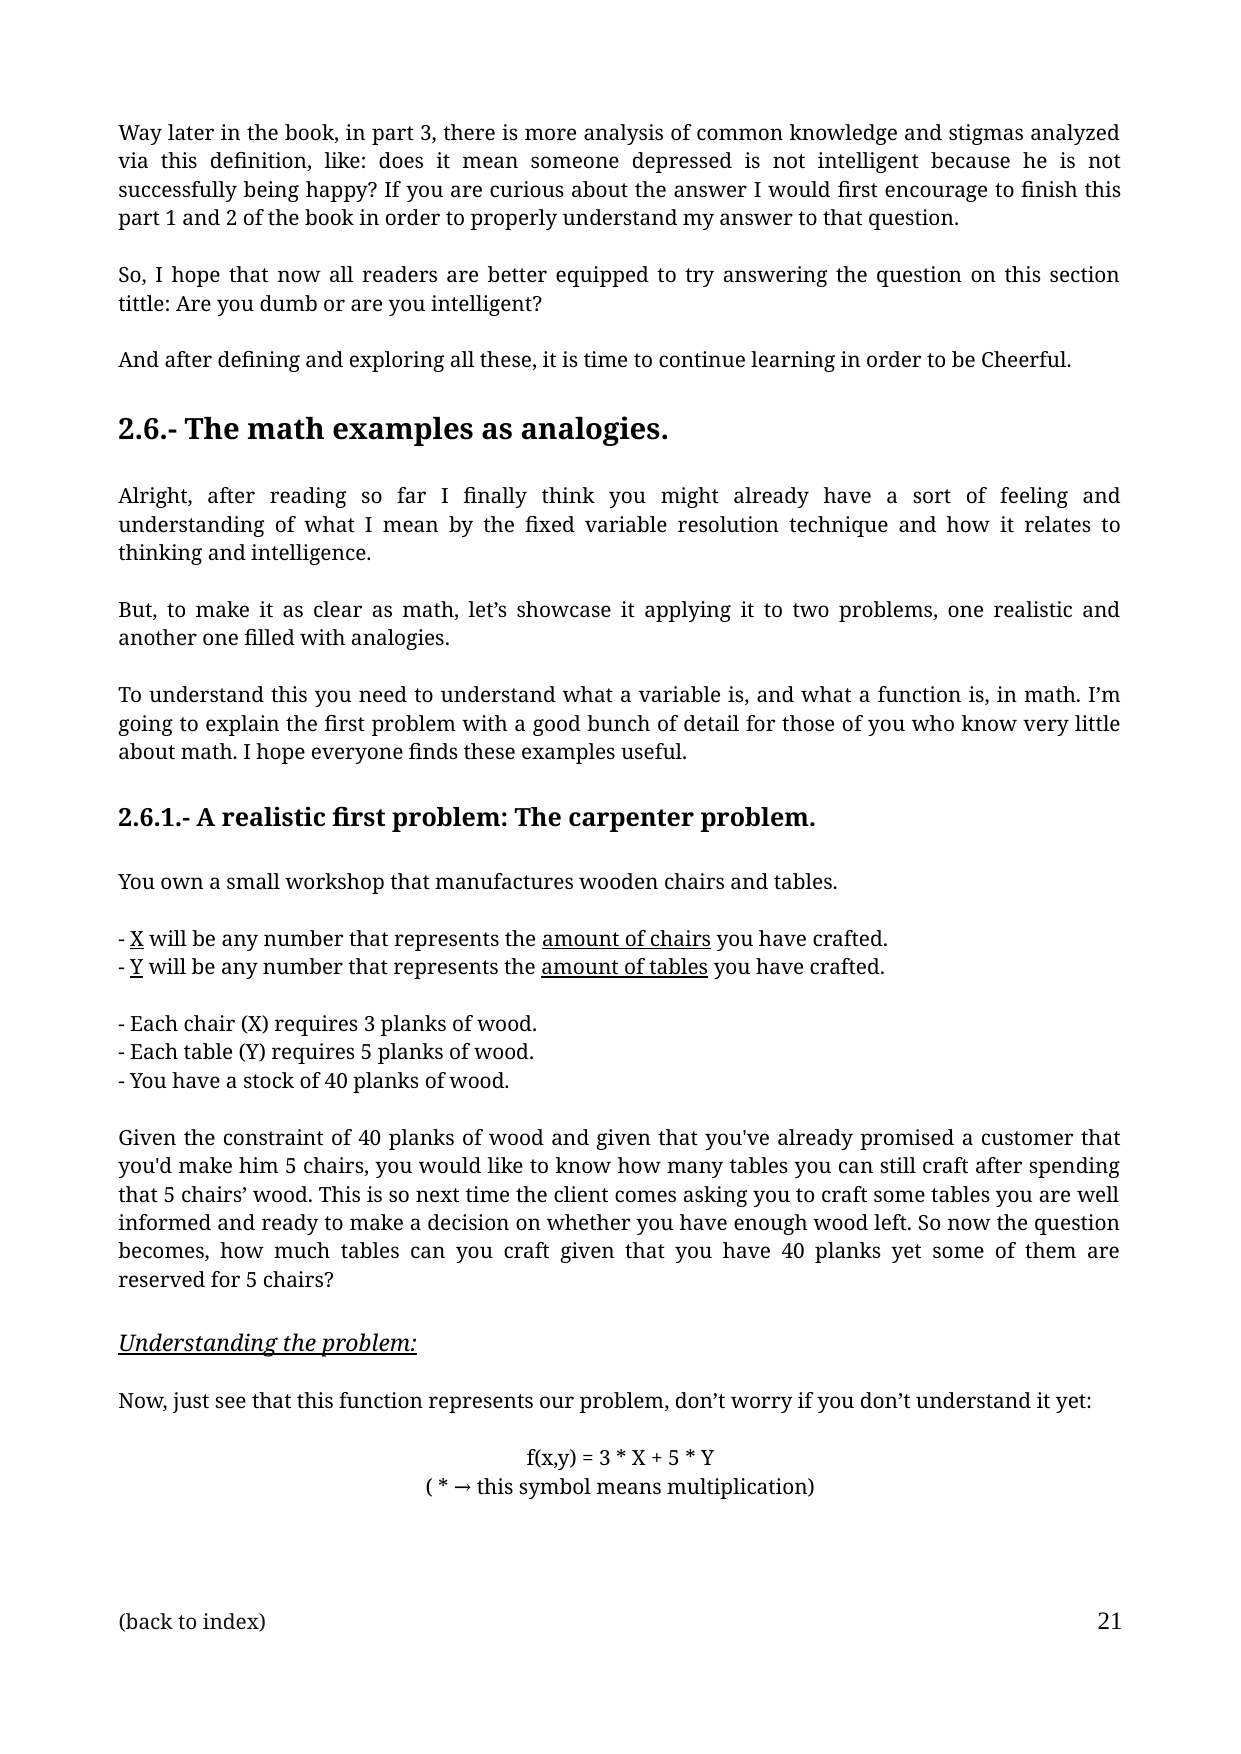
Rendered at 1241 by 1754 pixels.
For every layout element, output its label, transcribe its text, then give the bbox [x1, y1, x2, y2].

text 2.6.- The math examples as analogies. [118, 408, 1122, 448]
text You own a small workshop that manufactures wooden chairs and tables. [118, 867, 1122, 895]
text Way later in the book, in part 3, there is more analysis of common knowledge and stigmas analyzed via this definition, like: does it mean someone depressed is not intelligent because he is not successfully being happy? If you are curious about the answer I would first encourage to finish this part 1 and 2 of the book in order to properly understand my answer to that question. [118, 118, 1122, 232]
text f(x,y) = 3 * X + 5 * Y [118, 1443, 1122, 1472]
text But, to make it as clear as math, let’s showcase it applying it to two problems, one realistic and another one filled with analogies. [118, 595, 1122, 652]
text ( * → this symbol means multiplication) [118, 1472, 1122, 1500]
text Now, just see that this function represents our problem, don’t worry if you don’t understand it yet: [118, 1387, 1122, 1415]
text - Y will be any number that represents the amount of tables you have crafted. [118, 952, 1122, 981]
text - Each chair (X) requires 3 planks of wood. [118, 1009, 1122, 1037]
text - X will be any number that represents the amount of chairs you have crafted. [118, 924, 1122, 952]
text - Each table (Y) requires 5 planks of wood. [118, 1037, 1122, 1066]
text Understanding the problem: [118, 1327, 1122, 1358]
text Given the constraint of 40 planks of wood and given that you've already promised a customer that you'd make him 5 chairs, you would like to know how many tables you can still craft after spending that 5 chairs’ wood. This is so next time the client comes asking you to craft some tables you are well informed and ready to make a decision on whether you have enough wood left. So now the question becomes, how much tables can you craft given that you have 40 planks yet some of them are reserved for 5 chairs? [118, 1123, 1122, 1293]
text To understand this you need to understand what a variable is, and what a function is, in math. I’m going to explain the first problem with a good bunch of detail for those of you who know very little about math. I hope everyone finds these examples useful. [118, 680, 1122, 766]
text So, I hope that now all readers are better equipped to try answering the question on this section tittle: Are you dumb or are you intelligent? [118, 260, 1122, 317]
text And after defining and exploring all these, it is time to continue learning in order to be Cheerful. [118, 346, 1122, 374]
text - You have a stock of 40 planks of wood. [118, 1066, 1122, 1094]
text Alright, after reading so far I finally think you might already have a sort of feeling and understanding of what I mean by the fixed variable resolution technique and how it relates to thinking and intelligence. [118, 481, 1122, 567]
text 2.6.1.- A realistic first problem: The carpenter problem. [118, 799, 1122, 833]
